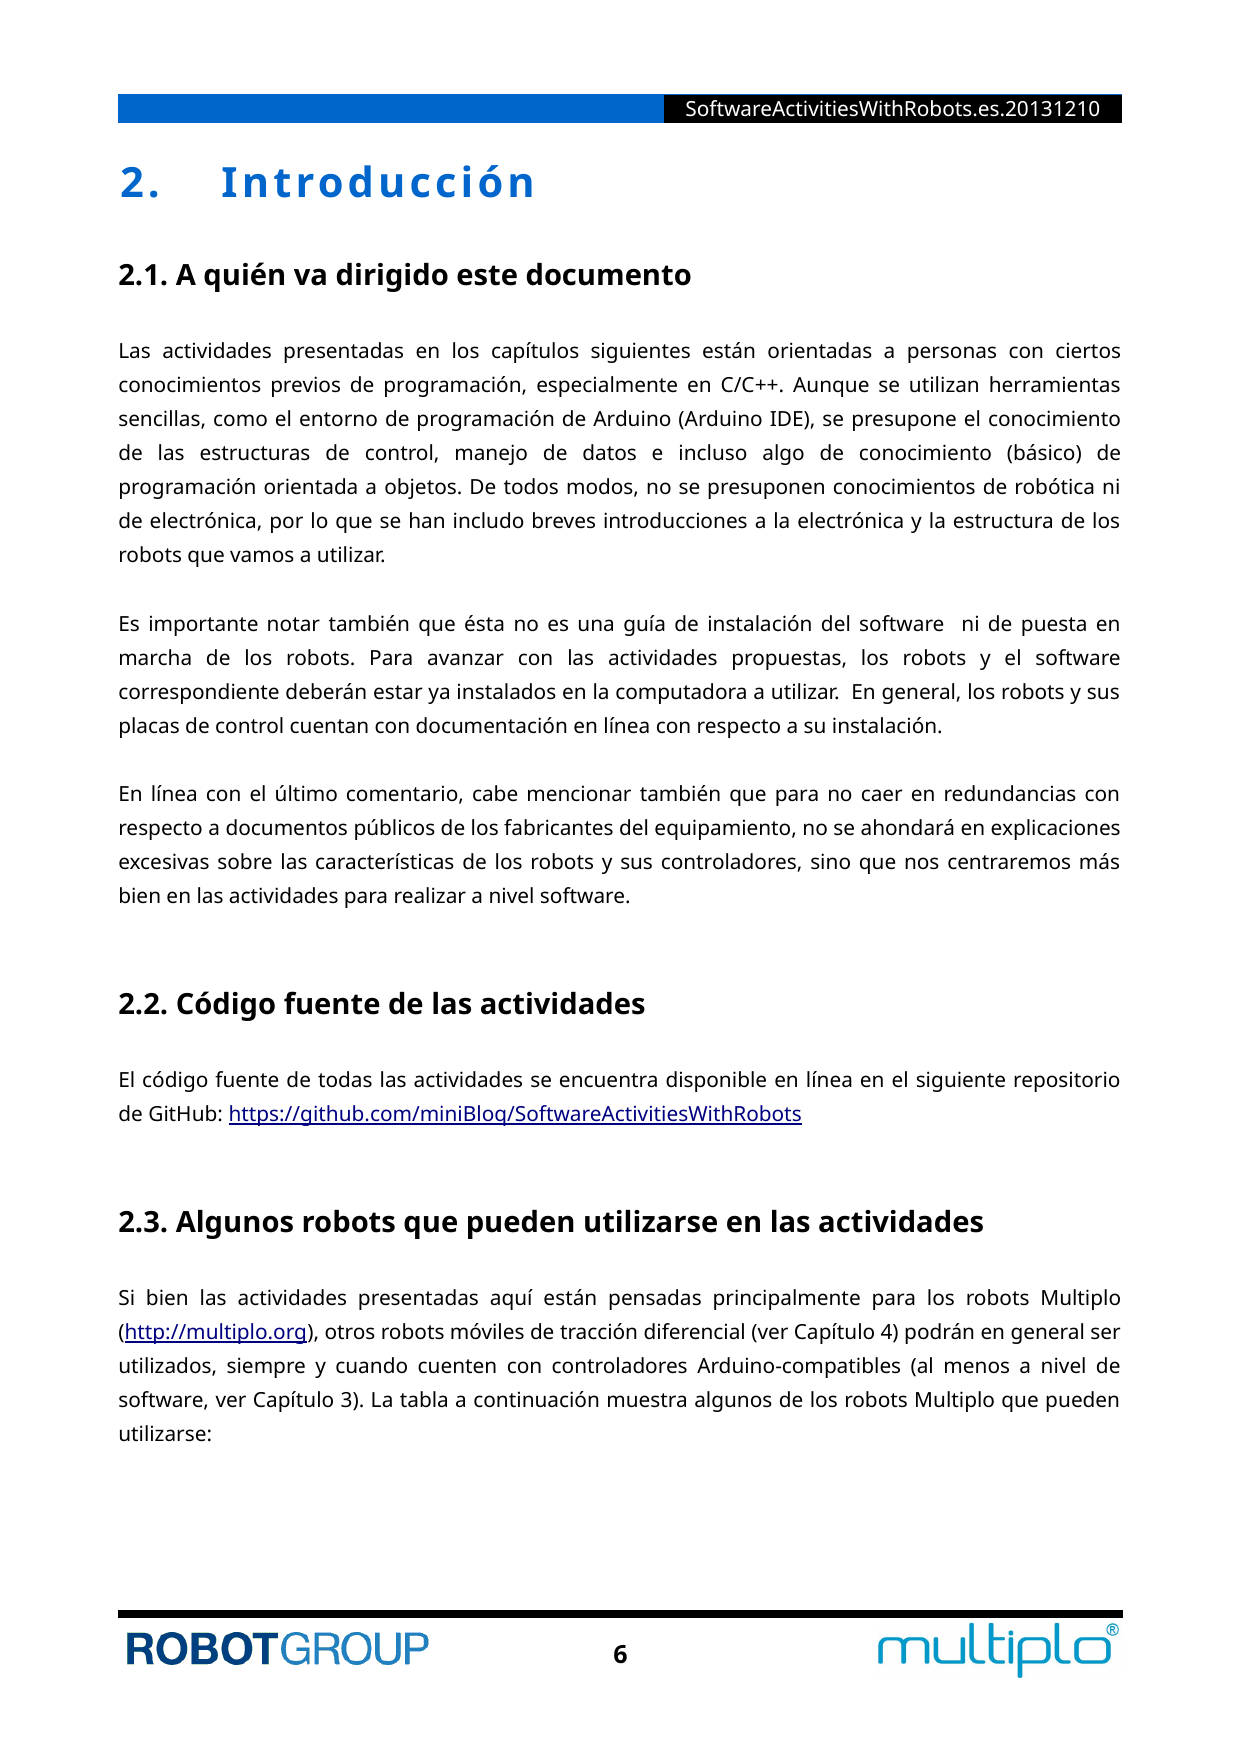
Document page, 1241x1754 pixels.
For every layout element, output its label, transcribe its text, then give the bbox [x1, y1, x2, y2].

text 2. Introducción [120, 152, 1122, 209]
text Las actividades presentadas en los capítulos siguientes están orientadas a personas con ciertos conocimientos previos de programación, especialmente en C/C++. Aunque se utilizan herramientas sencillas, como el entorno de programación de Arduino (Arduino IDE), se presupone el conocimiento de las estructuras de control, manejo de datos e incluso algo de conocimiento (básico) de programación orientada a objetos. De todos modos, no se presuponen conocimientos de robótica ni de electrónica, por lo que se han includo breves introducciones a la electrónica y la estructura de los robots que vamos a utilizar. [118, 336, 1122, 569]
text 2.3. Algunos robots que pueden utilizarse en las actividades [118, 1201, 1122, 1241]
text Es importante notar también que ésta no es una guía de instalación del software ni de puesta en marcha de los robots. Para avanzar con las actividades propuestas, los robots y el software correspondiente deberán estar ya instalados en la computadora a utilizar. En general, los robots y sus placas de control cuentan con documentación en línea con respecto a su instalación. [118, 609, 1122, 739]
text El código fuente de todas las actividades se encuentra disponible en línea en el siguiente repositorio de GitHub: https://github.com/miniBloq/SoftwareActivitiesWithRobots [118, 1065, 1122, 1128]
text 2.1. A quién va dirigido este documento [118, 254, 1122, 294]
text 2.2. Código fuente de las actividades [118, 983, 1122, 1023]
picture [877, 1622, 1123, 1679]
picture [118, 1622, 434, 1673]
text En línea con el último comentario, cabe mencionar también que para no caer en redundancias con respecto a documentos públicos de los fabricantes del equipamiento, no se ahondará en explicaciones excesivas sobre las características de los robots y sus controladores, sino que nos centraremos más bien en las actividades para realizar a nivel software. [118, 779, 1122, 910]
text Si bien las actividades presentadas aquí están pensadas principalmente para los robots Multiplo (http://multiplo.org), otros robots móviles de tracción diferencial (ver Capítulo 4) podrán en general ser utilizados, siempre y cuando cuenten con controladores Arduino-compatibles (al menos a nivel de software, ver Capítulo 3). La tabla a continuación muestra algunos de los robots Multiplo que pueden utilizarse: [118, 1283, 1122, 1448]
